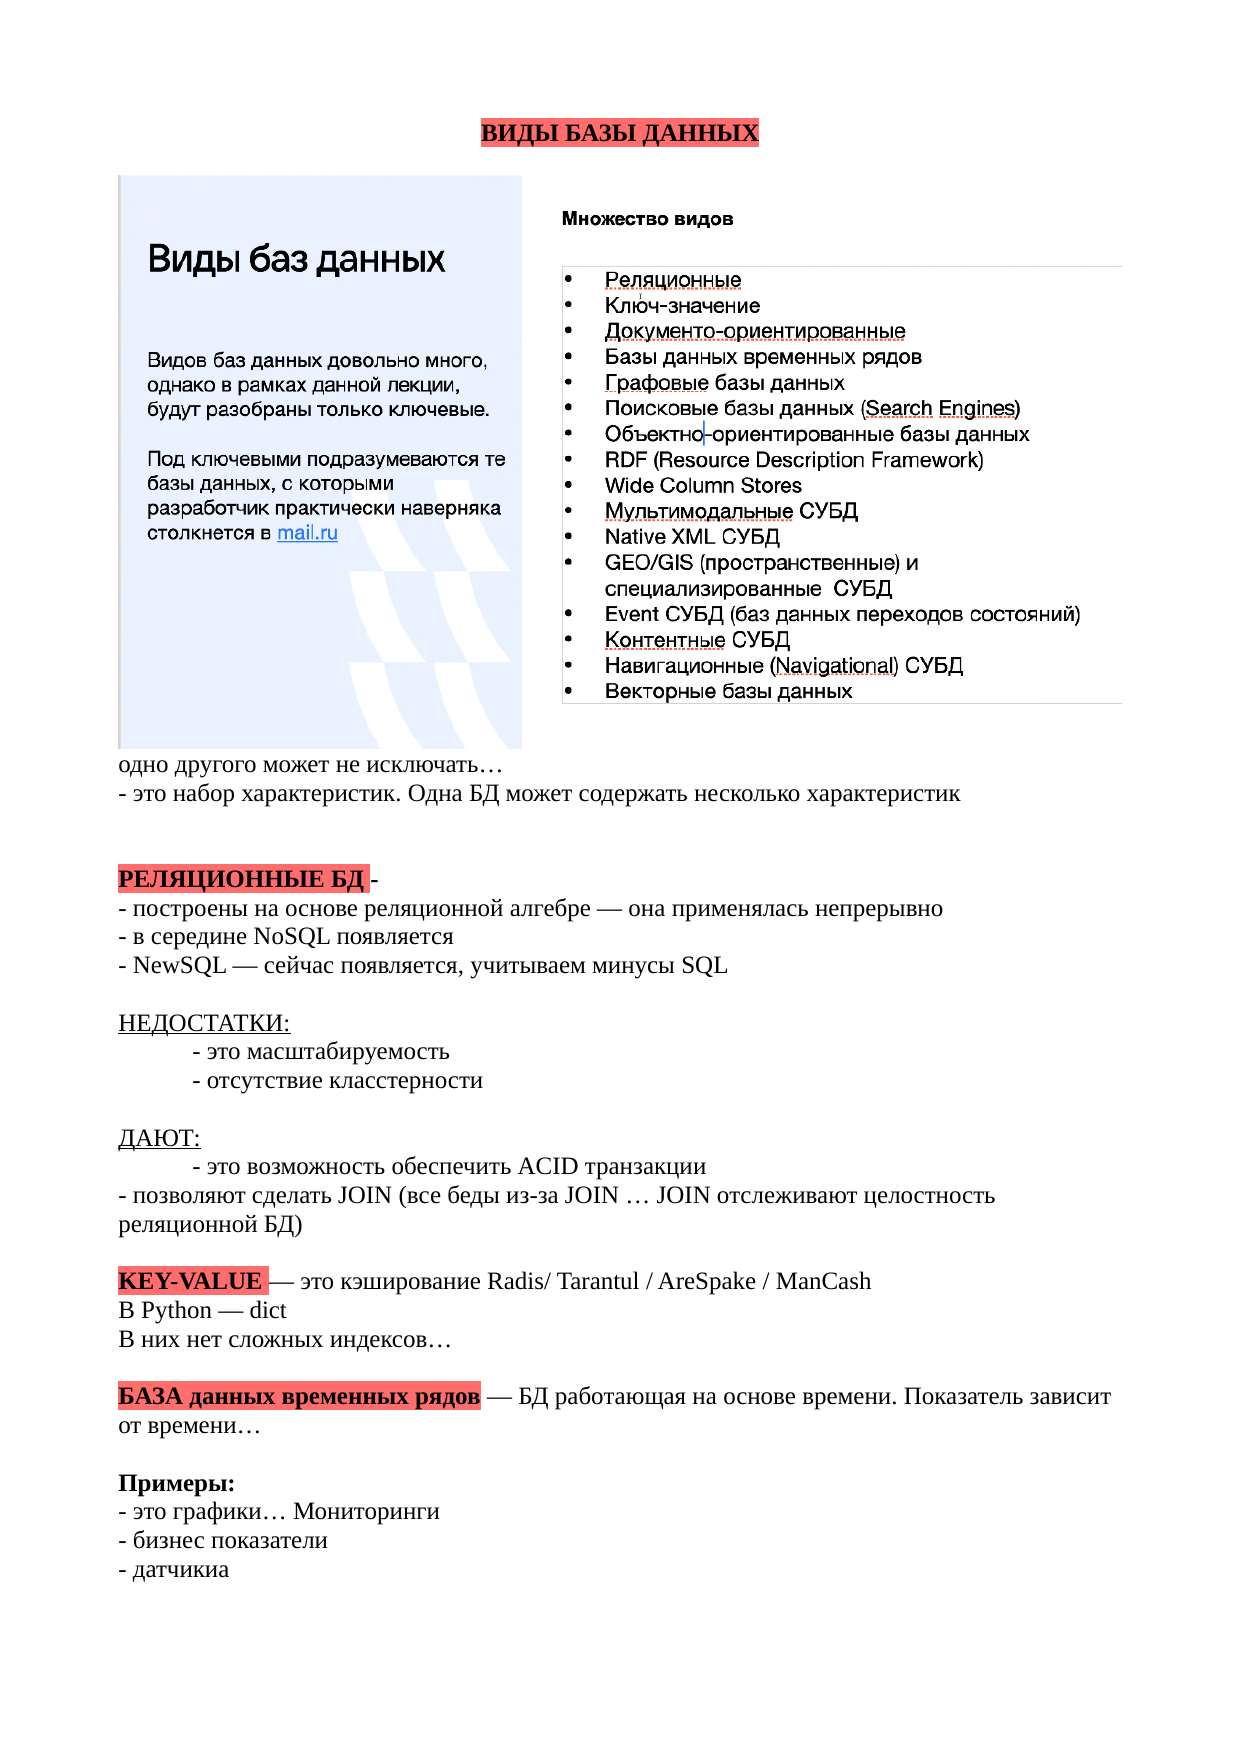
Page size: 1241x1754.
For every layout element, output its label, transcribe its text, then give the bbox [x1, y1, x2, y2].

text РЕЛЯЦИОННЫЕ БД - [118, 864, 1122, 893]
text - это масштабируемость [118, 1036, 1122, 1065]
text - это набор характеристик. Одна БД может содержать несколько характеристик [118, 778, 1122, 806]
text Примеры: [118, 1468, 1122, 1496]
text ВИДЫ БАЗЫ ДАННЫХ [118, 118, 1122, 147]
text БАЗА данных временных рядов — БД работающая на основе времени. Показатель зависит от времени… [118, 1381, 1122, 1439]
text KEY-VALUE — это кэширование Radis/ Tarantul / AreSpake / ManCash [118, 1266, 1122, 1295]
text - в середине NoSQL появляется [118, 921, 1122, 950]
text - построены на основе реляционной алгебре — она применялась непрерывно [118, 893, 1122, 921]
text В Python — dict [118, 1295, 1122, 1324]
text - бизнес показатели [118, 1525, 1122, 1554]
text ДАЮТ: [118, 1123, 1122, 1151]
text - это возможность обеспечить ACID транзакции [118, 1151, 1122, 1180]
text - NewSQL — сейчас появляется, учитываем минусы SQL [118, 950, 1122, 979]
text - это графики… Мониторинги [118, 1496, 1122, 1525]
text - отсутствие класстерности [118, 1065, 1122, 1094]
text В них нет сложных индексов… [118, 1324, 1122, 1353]
text - позволяют сделать JOIN (все беды из-за JOIN … JOIN отслеживают целостность реляционной БД) [118, 1180, 1122, 1238]
picture [118, 175, 1123, 749]
text одно другого может не исключать… [118, 749, 1122, 778]
text - датчикиа [118, 1554, 1122, 1583]
text НЕДОСТАТКИ: [118, 1008, 1122, 1036]
